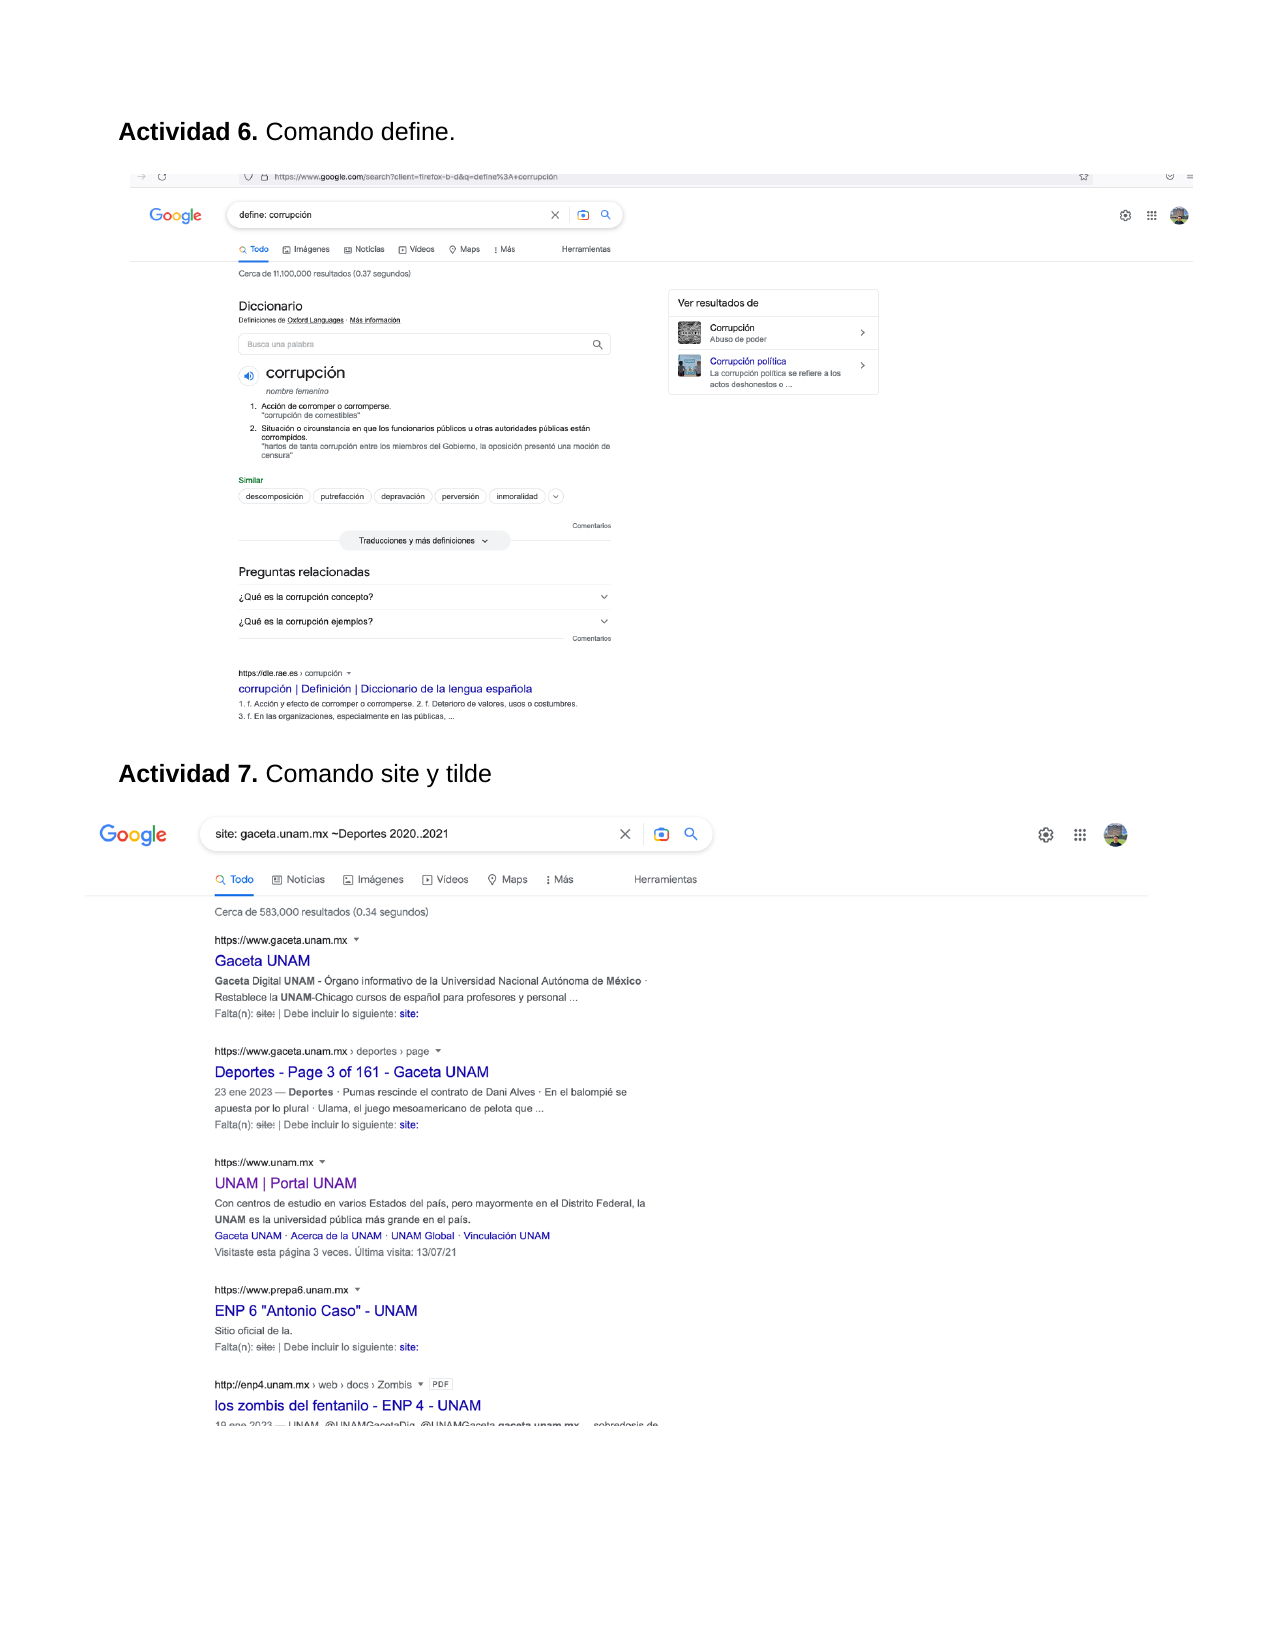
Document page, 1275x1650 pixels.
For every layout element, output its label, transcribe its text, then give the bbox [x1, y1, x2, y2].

text Actividad 6. Comando define. [118, 117, 1205, 145]
text Actividad 7. Comando site y tilde [118, 759, 1205, 788]
